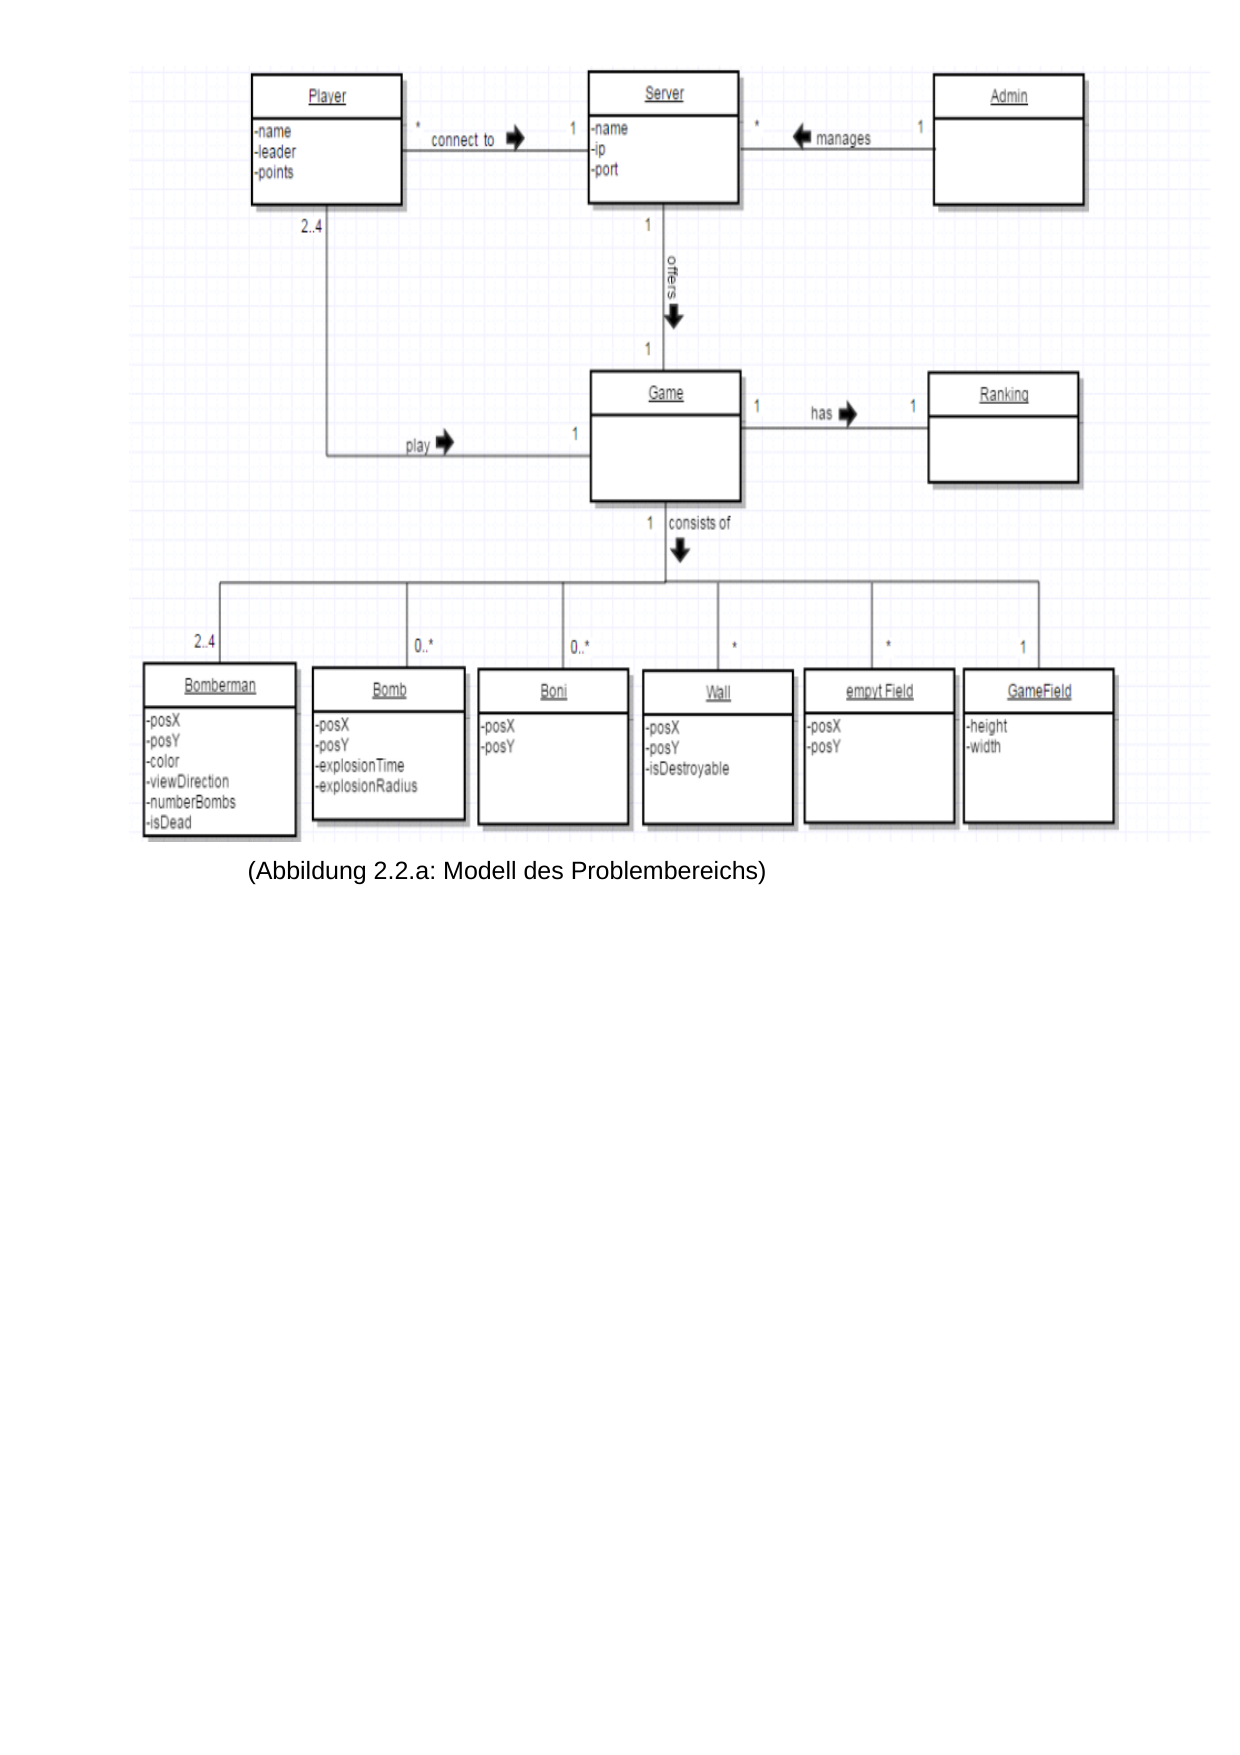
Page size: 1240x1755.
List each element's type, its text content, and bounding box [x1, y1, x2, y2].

text (Abbildung 2.2.a: Modell des Problembereichs) [129, 842, 1089, 884]
